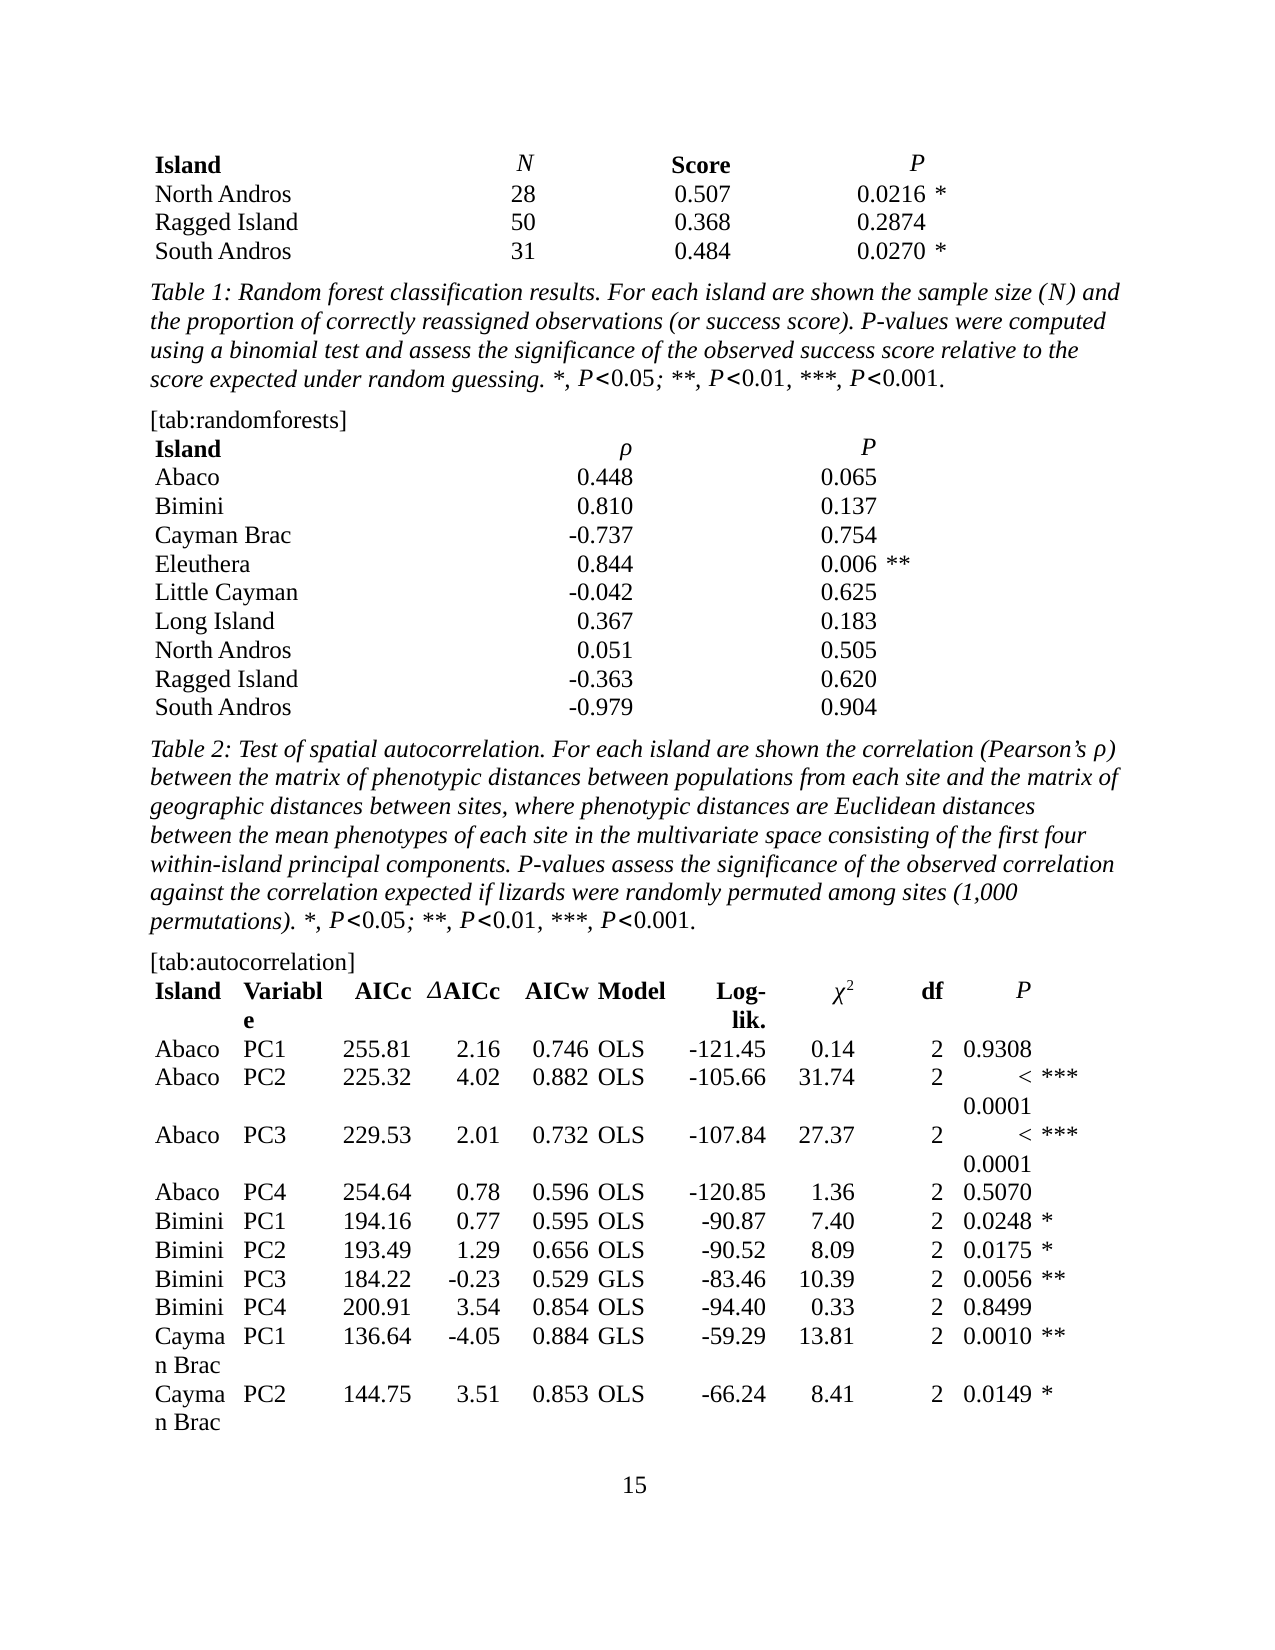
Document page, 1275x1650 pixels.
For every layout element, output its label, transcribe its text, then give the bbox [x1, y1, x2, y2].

table_cell 0.367 [394, 606, 637, 635]
table_cell 0.9308 [948, 1034, 1036, 1062]
table_cell 2 [859, 1063, 948, 1120]
table_cell -0.737 [394, 520, 637, 549]
table_cell 4.02 [416, 1063, 504, 1120]
table_cell -90.52 [682, 1235, 770, 1264]
table_cell 0.505 [638, 635, 881, 664]
table_cell 0.78 [416, 1178, 504, 1206]
table_cell 255.81 [327, 1034, 416, 1062]
table_header AICc [416, 976, 504, 1034]
table_header [1036, 976, 1125, 1034]
table_cell 0.0216 [735, 179, 930, 207]
table_cell [881, 693, 1125, 721]
table_cell 0.656 [505, 1235, 593, 1264]
table_cell PC4 [239, 1178, 327, 1206]
table_cell 0.77 [416, 1206, 504, 1235]
table_header AICw [505, 976, 593, 1034]
table_cell North Andros [150, 179, 345, 207]
table_cell -121.45 [682, 1034, 770, 1062]
text [tab:randomforests] [150, 405, 1125, 434]
table_cell -0.979 [394, 693, 637, 721]
table_cell 2 [859, 1293, 948, 1321]
table_cell OLS [593, 1235, 682, 1264]
table_cell 0.065 [638, 463, 881, 491]
table_cell 0.529 [505, 1264, 593, 1292]
table_header [394, 434, 637, 462]
table_cell 3.54 [416, 1293, 504, 1321]
table_cell OLS [593, 1379, 682, 1436]
table_cell -90.87 [682, 1206, 770, 1235]
table_cell 2 [859, 1321, 948, 1379]
table_cell GLS [593, 1321, 682, 1379]
table_cell PC3 [239, 1120, 327, 1177]
table_cell Cayman Brac [150, 1379, 238, 1436]
table_cell [881, 635, 1125, 664]
table_cell *** [1036, 1120, 1125, 1177]
table_cell 3.51 [416, 1379, 504, 1436]
table_cell 0.0248 [948, 1206, 1036, 1235]
table_cell * [1036, 1235, 1125, 1264]
table_cell ** [1036, 1321, 1125, 1379]
table_cell OLS [593, 1120, 682, 1177]
table_cell South Andros [150, 236, 345, 265]
table_header [930, 150, 1125, 179]
table_cell 0.0149 [948, 1379, 1036, 1436]
table_cell 0.746 [505, 1034, 593, 1062]
table_cell 0.183 [638, 606, 881, 635]
table_cell Ragged Island [150, 208, 345, 236]
table_cell 8.09 [770, 1235, 859, 1264]
table_cell 0.8499 [948, 1293, 1036, 1321]
table_cell Abaco [150, 1120, 238, 1177]
table_cell PC2 [239, 1379, 327, 1436]
table_cell 0.620 [638, 664, 881, 692]
table_cell -59.29 [682, 1321, 770, 1379]
table_cell 0.882 [505, 1063, 593, 1120]
table_cell 0.2874 [735, 208, 930, 236]
table_header [735, 150, 930, 179]
table_header [881, 434, 1125, 462]
table_cell OLS [593, 1206, 682, 1235]
table_cell -105.66 [682, 1063, 770, 1120]
table_cell 0.904 [638, 693, 881, 721]
table_cell -120.85 [682, 1178, 770, 1206]
table_header Island [150, 150, 345, 179]
table_header Variable [239, 976, 327, 1034]
table_cell 0.884 [505, 1321, 593, 1379]
table_cell 0.595 [505, 1206, 593, 1235]
table_cell 0.0010 [948, 1321, 1036, 1379]
table_cell * [930, 236, 1125, 265]
table_cell -0.23 [416, 1264, 504, 1292]
table_cell * [930, 179, 1125, 207]
table_cell 2 [859, 1034, 948, 1062]
table_cell 28 [345, 179, 540, 207]
table_cell PC2 [239, 1235, 327, 1264]
table_cell 1.29 [416, 1235, 504, 1264]
table_cell 0.14 [770, 1034, 859, 1062]
table_cell -66.24 [682, 1379, 770, 1436]
table_cell North Andros [150, 635, 394, 664]
table_cell *** [1036, 1063, 1125, 1120]
table_cell 194.16 [327, 1206, 416, 1235]
table_cell 2 [859, 1235, 948, 1264]
table_cell [930, 208, 1125, 236]
table_cell * [1036, 1379, 1125, 1436]
table_cell 0.754 [638, 520, 881, 549]
text Table 1: Random forest classification results. For each island are shown the sample size () and the proportion of correctly reassigned observations (or success score). P-values were computed using a binomial test and assess the significance of the observed success score relative to the score expected under random guessing. *, ; **, , ***, . [150, 277, 1125, 392]
table_cell 225.32 [327, 1063, 416, 1120]
table_cell 27.37 [770, 1120, 859, 1177]
text [tab:autocorrelation] [150, 947, 1125, 976]
table_header Score [540, 150, 735, 179]
table_cell 193.49 [327, 1235, 416, 1264]
table_cell Cayman Brac [150, 1321, 238, 1379]
table_cell 0.854 [505, 1293, 593, 1321]
table_header Island [150, 434, 394, 462]
table_cell Bimini [150, 491, 394, 520]
table_header Island [150, 976, 238, 1034]
table_cell 31 [345, 236, 540, 265]
table_cell 0.596 [505, 1178, 593, 1206]
table_cell ** [1036, 1264, 1125, 1292]
table_cell 8.41 [770, 1379, 859, 1436]
table_cell 200.91 [327, 1293, 416, 1321]
table_cell 0.844 [394, 549, 637, 577]
table_header [770, 976, 859, 1034]
table_cell -83.46 [682, 1264, 770, 1292]
table_cell 0.448 [394, 463, 637, 491]
table_cell 0.137 [638, 491, 881, 520]
table_cell < 0.0001 [948, 1063, 1036, 1120]
table_cell [881, 520, 1125, 549]
table_cell < 0.0001 [948, 1120, 1036, 1177]
table_cell 0.0175 [948, 1235, 1036, 1264]
table_cell Abaco [150, 1063, 238, 1120]
table_cell Bimini [150, 1264, 238, 1292]
table_cell [881, 463, 1125, 491]
table_cell 0.0056 [948, 1264, 1036, 1292]
table_header df [859, 976, 948, 1034]
table_cell PC1 [239, 1321, 327, 1379]
table_cell OLS [593, 1034, 682, 1062]
table_cell 31.74 [770, 1063, 859, 1120]
table_cell 2 [859, 1178, 948, 1206]
table_cell PC1 [239, 1206, 327, 1235]
table_cell PC1 [239, 1034, 327, 1062]
table_cell Bimini [150, 1235, 238, 1264]
table_cell 254.64 [327, 1178, 416, 1206]
table_cell PC4 [239, 1293, 327, 1321]
table_cell -107.84 [682, 1120, 770, 1177]
table_header [948, 976, 1036, 1034]
table_header [638, 434, 881, 462]
table_cell [881, 664, 1125, 692]
table_cell 2.01 [416, 1120, 504, 1177]
text Table 2: Test of spatial autocorrelation. For each island are shown the correlation (Pearson’s ) between the matrix of phenotypic distances between populations from each site and the matrix of geographic distances between sites, where phenotypic distances are Euclidean distances between the mean phenotypes of each site in the multivariate space consisting of the first four within-island principal components. P-values assess the significance of the observed correlation against the correlation expected if lizards were randomly permuted among sites (1,000 permutations). *, ; **, , ***, . [150, 734, 1125, 935]
table_cell Abaco [150, 463, 394, 491]
table_cell 0.484 [540, 236, 735, 265]
table_cell GLS [593, 1264, 682, 1292]
table_cell Ragged Island [150, 664, 394, 692]
table_cell PC2 [239, 1063, 327, 1120]
table_cell 0.5070 [948, 1178, 1036, 1206]
table_cell 0.625 [638, 578, 881, 606]
table_cell Bimini [150, 1206, 238, 1235]
table_cell 7.40 [770, 1206, 859, 1235]
table_header AICc [327, 976, 416, 1034]
table_cell [881, 491, 1125, 520]
table_header Log-lik. [682, 976, 770, 1034]
table_cell Abaco [150, 1034, 238, 1062]
table_cell Bimini [150, 1293, 238, 1321]
table_cell 0.051 [394, 635, 637, 664]
table_cell 0.33 [770, 1293, 859, 1321]
table_cell 184.22 [327, 1264, 416, 1292]
table_cell 0.0270 [735, 236, 930, 265]
table_cell 144.75 [327, 1379, 416, 1436]
table_cell Long Island [150, 606, 394, 635]
table_header Model [593, 976, 682, 1034]
table_cell [881, 606, 1125, 635]
table_cell 1.36 [770, 1178, 859, 1206]
table_header [345, 150, 540, 179]
table_cell [1036, 1293, 1125, 1321]
table_cell [1036, 1178, 1125, 1206]
table_cell Little Cayman [150, 578, 394, 606]
table_cell South Andros [150, 693, 394, 721]
table_cell -4.05 [416, 1321, 504, 1379]
table_cell 2 [859, 1120, 948, 1177]
table_cell 0.732 [505, 1120, 593, 1177]
table_cell 0.853 [505, 1379, 593, 1436]
table_cell OLS [593, 1063, 682, 1120]
table_cell -0.363 [394, 664, 637, 692]
table_cell OLS [593, 1178, 682, 1206]
table_cell PC3 [239, 1264, 327, 1292]
table_cell 0.006 [638, 549, 881, 577]
table_cell 136.64 [327, 1321, 416, 1379]
table_cell OLS [593, 1293, 682, 1321]
table_cell ** [881, 549, 1125, 577]
table_cell 2 [859, 1206, 948, 1235]
table_cell [881, 578, 1125, 606]
table_cell Cayman Brac [150, 520, 394, 549]
table_cell -0.042 [394, 578, 637, 606]
table_cell -94.40 [682, 1293, 770, 1321]
table_cell 13.81 [770, 1321, 859, 1379]
table_cell * [1036, 1206, 1125, 1235]
table_cell 2 [859, 1379, 948, 1436]
table_cell [1036, 1034, 1125, 1062]
table_cell 229.53 [327, 1120, 416, 1177]
table_cell 50 [345, 208, 540, 236]
table_cell 0.368 [540, 208, 735, 236]
table_cell Abaco [150, 1178, 238, 1206]
table_cell 10.39 [770, 1264, 859, 1292]
table_cell 0.810 [394, 491, 637, 520]
table_cell Eleuthera [150, 549, 394, 577]
table_cell 2 [859, 1264, 948, 1292]
table_cell 2.16 [416, 1034, 504, 1062]
table_cell 0.507 [540, 179, 735, 207]
